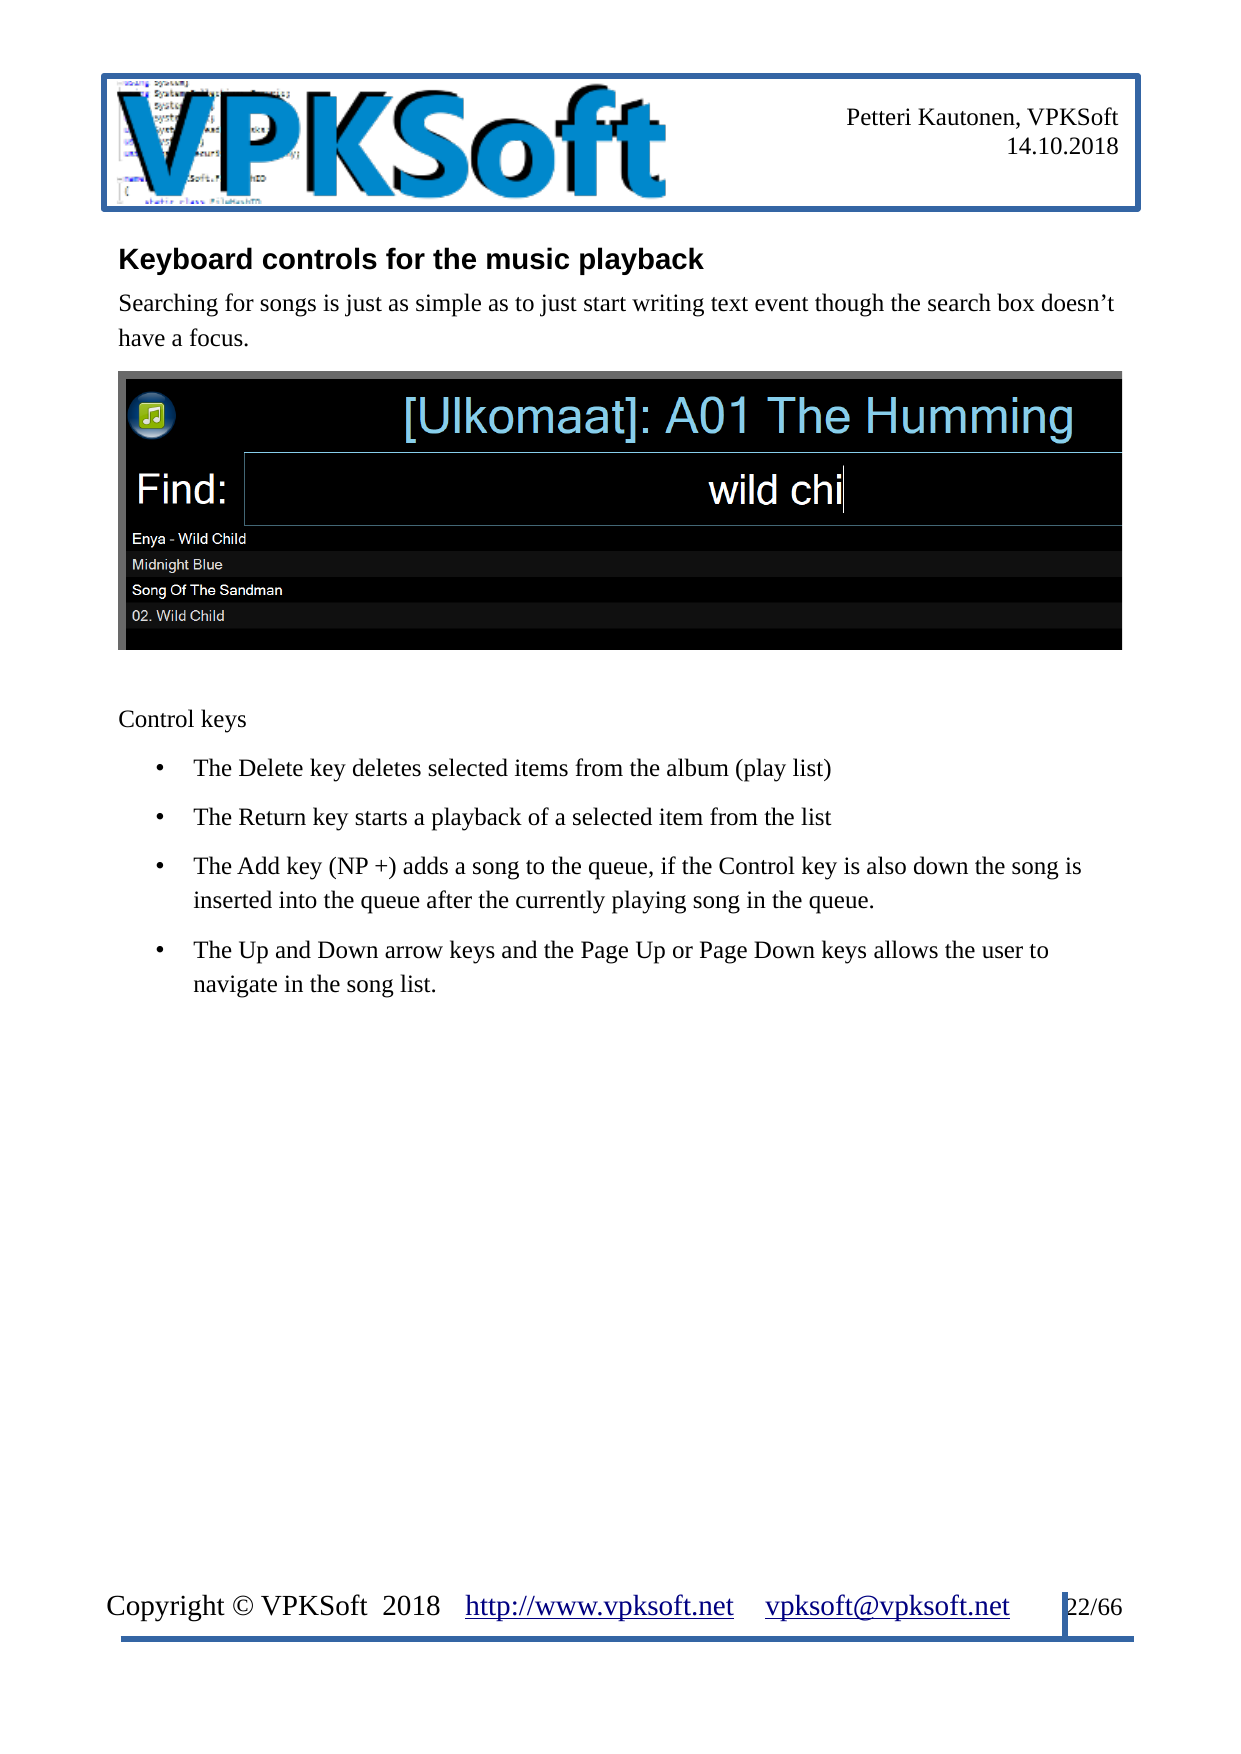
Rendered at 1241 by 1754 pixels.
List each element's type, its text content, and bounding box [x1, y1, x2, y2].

list The Add key (NP +) adds a song to the queue, if the Control key is also down the song is inserted into the queue after the currently playing song in the queue. [156, 851, 1122, 914]
list The Up and Down arrow keys and the Page Up or Page Down keys allows the user to navigate in the song list. [156, 935, 1122, 998]
picture [118, 371, 1123, 650]
picture [116, 81, 672, 204]
text Searching for songs is just as simple as to just start writing text event though the search box doesn’t have a focus. [118, 288, 1122, 352]
list The Delete key deletes selected items from the album (play list) [156, 753, 1122, 782]
list The Return key starts a playback of a selected item from the list [156, 802, 1122, 831]
subtitle Keyboard controls for the music playback [118, 242, 1122, 276]
text Control keys [118, 704, 1122, 733]
